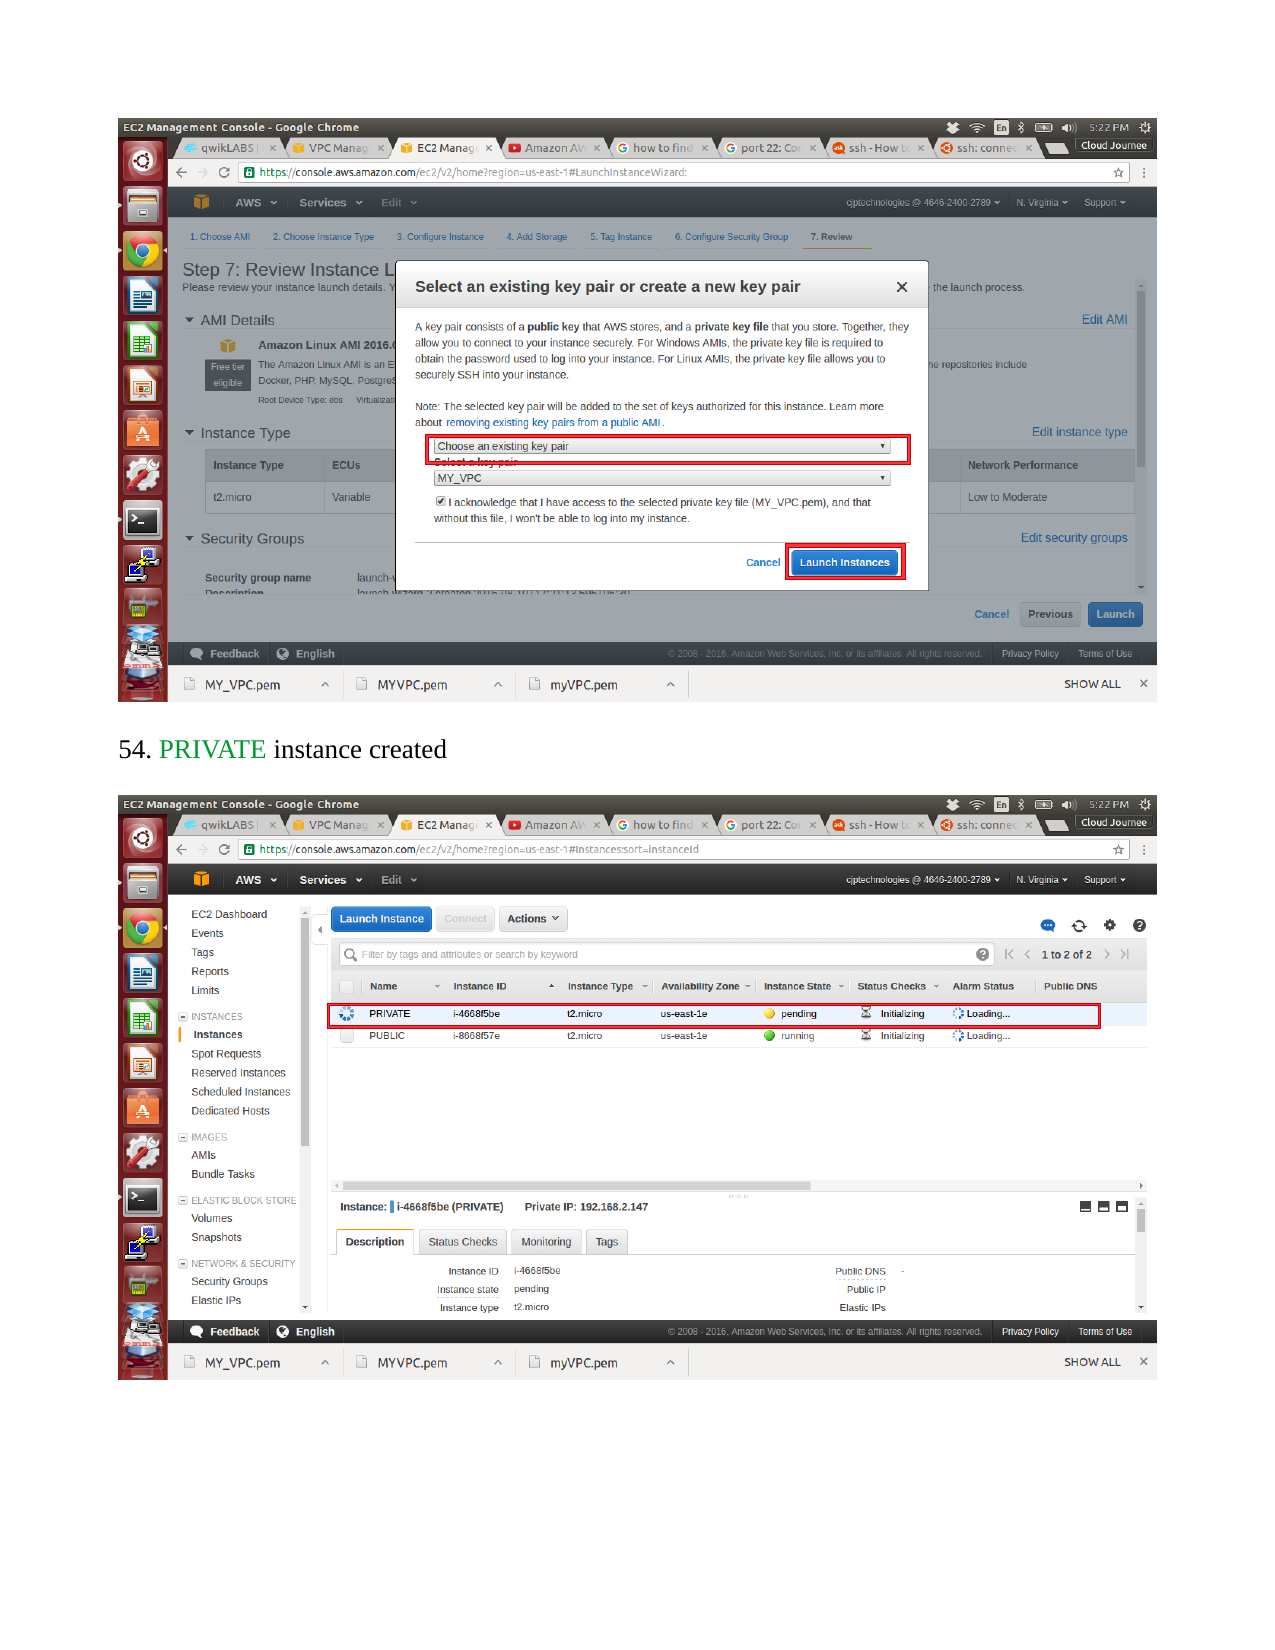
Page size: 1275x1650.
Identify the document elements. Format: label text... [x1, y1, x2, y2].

text 54. PRIVATE instance created [118, 733, 1157, 764]
picture [118, 795, 1157, 1380]
picture [118, 118, 1157, 702]
